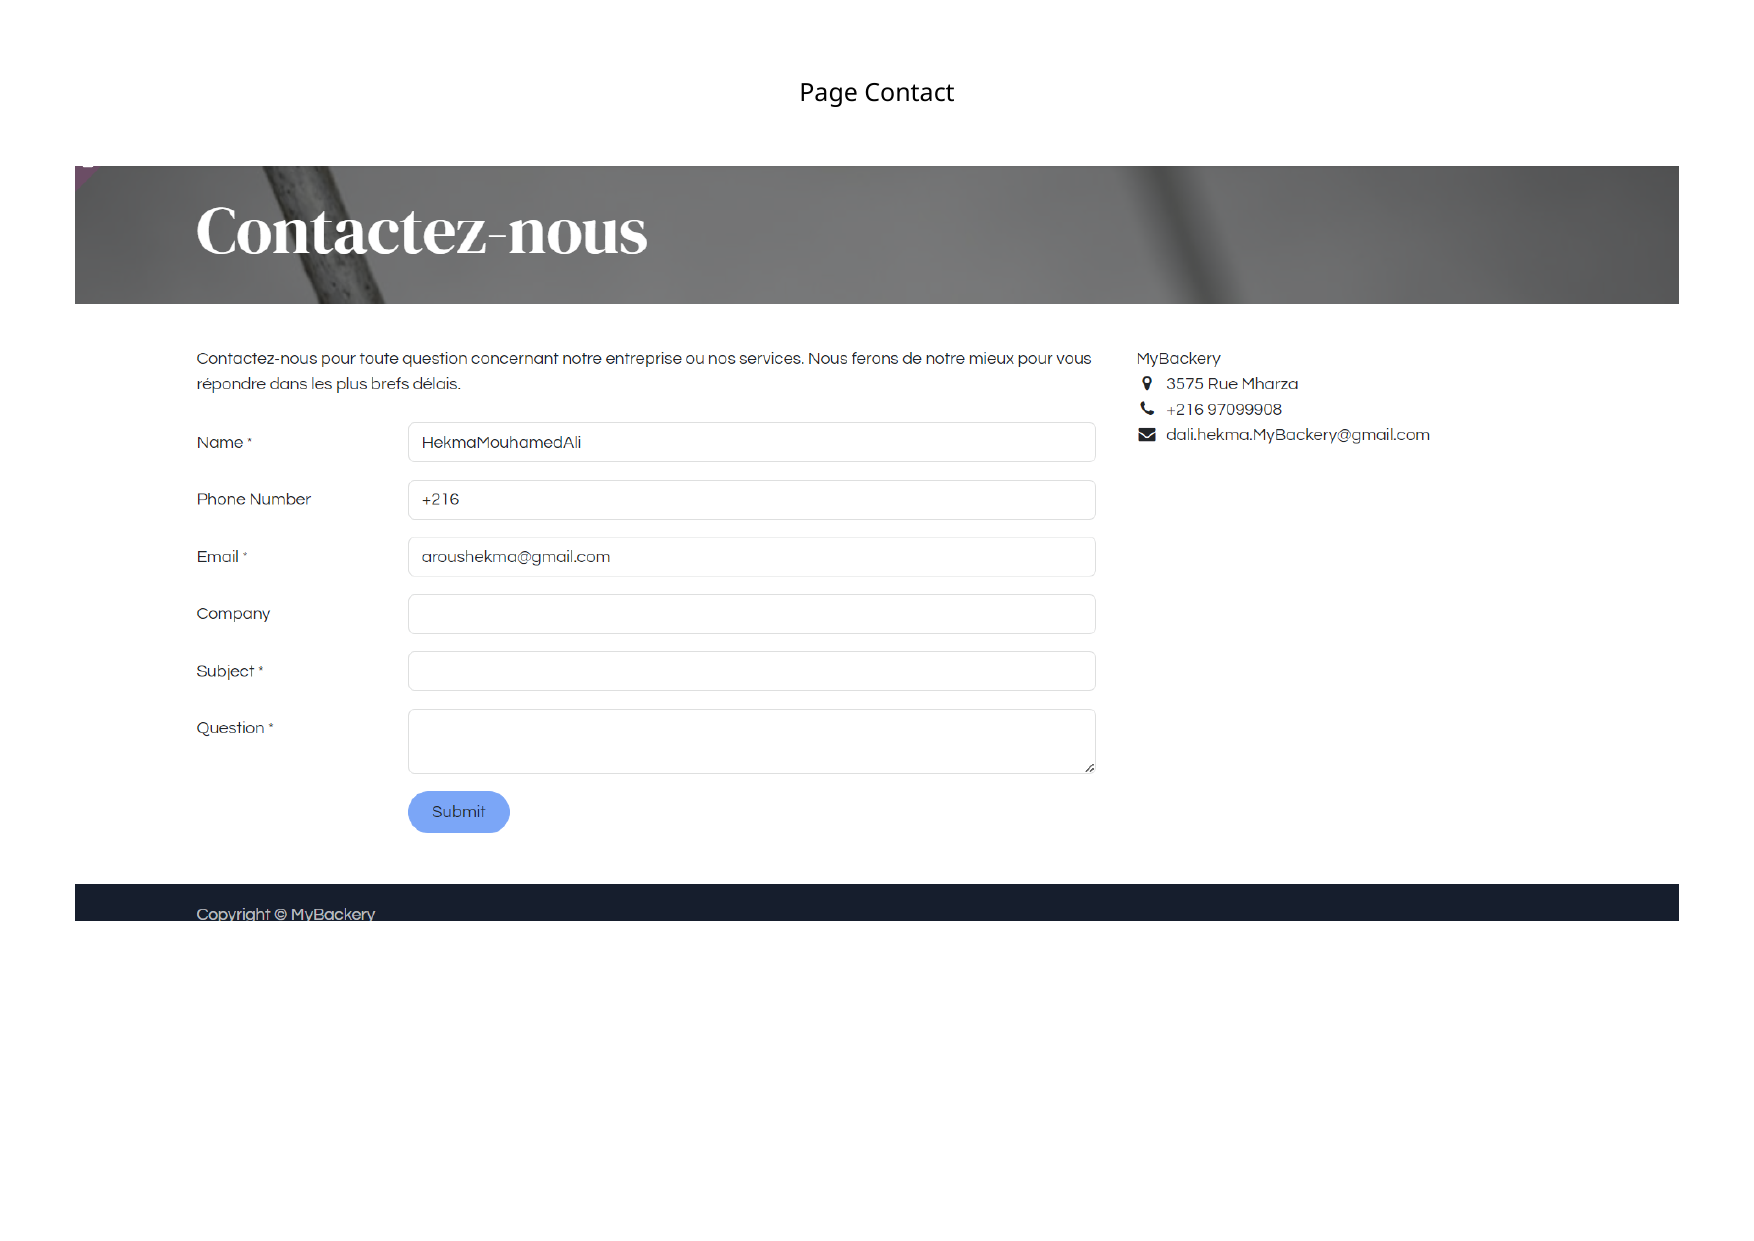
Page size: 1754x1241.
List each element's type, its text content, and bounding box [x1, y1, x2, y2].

text Page Contact [75, 75, 1679, 109]
